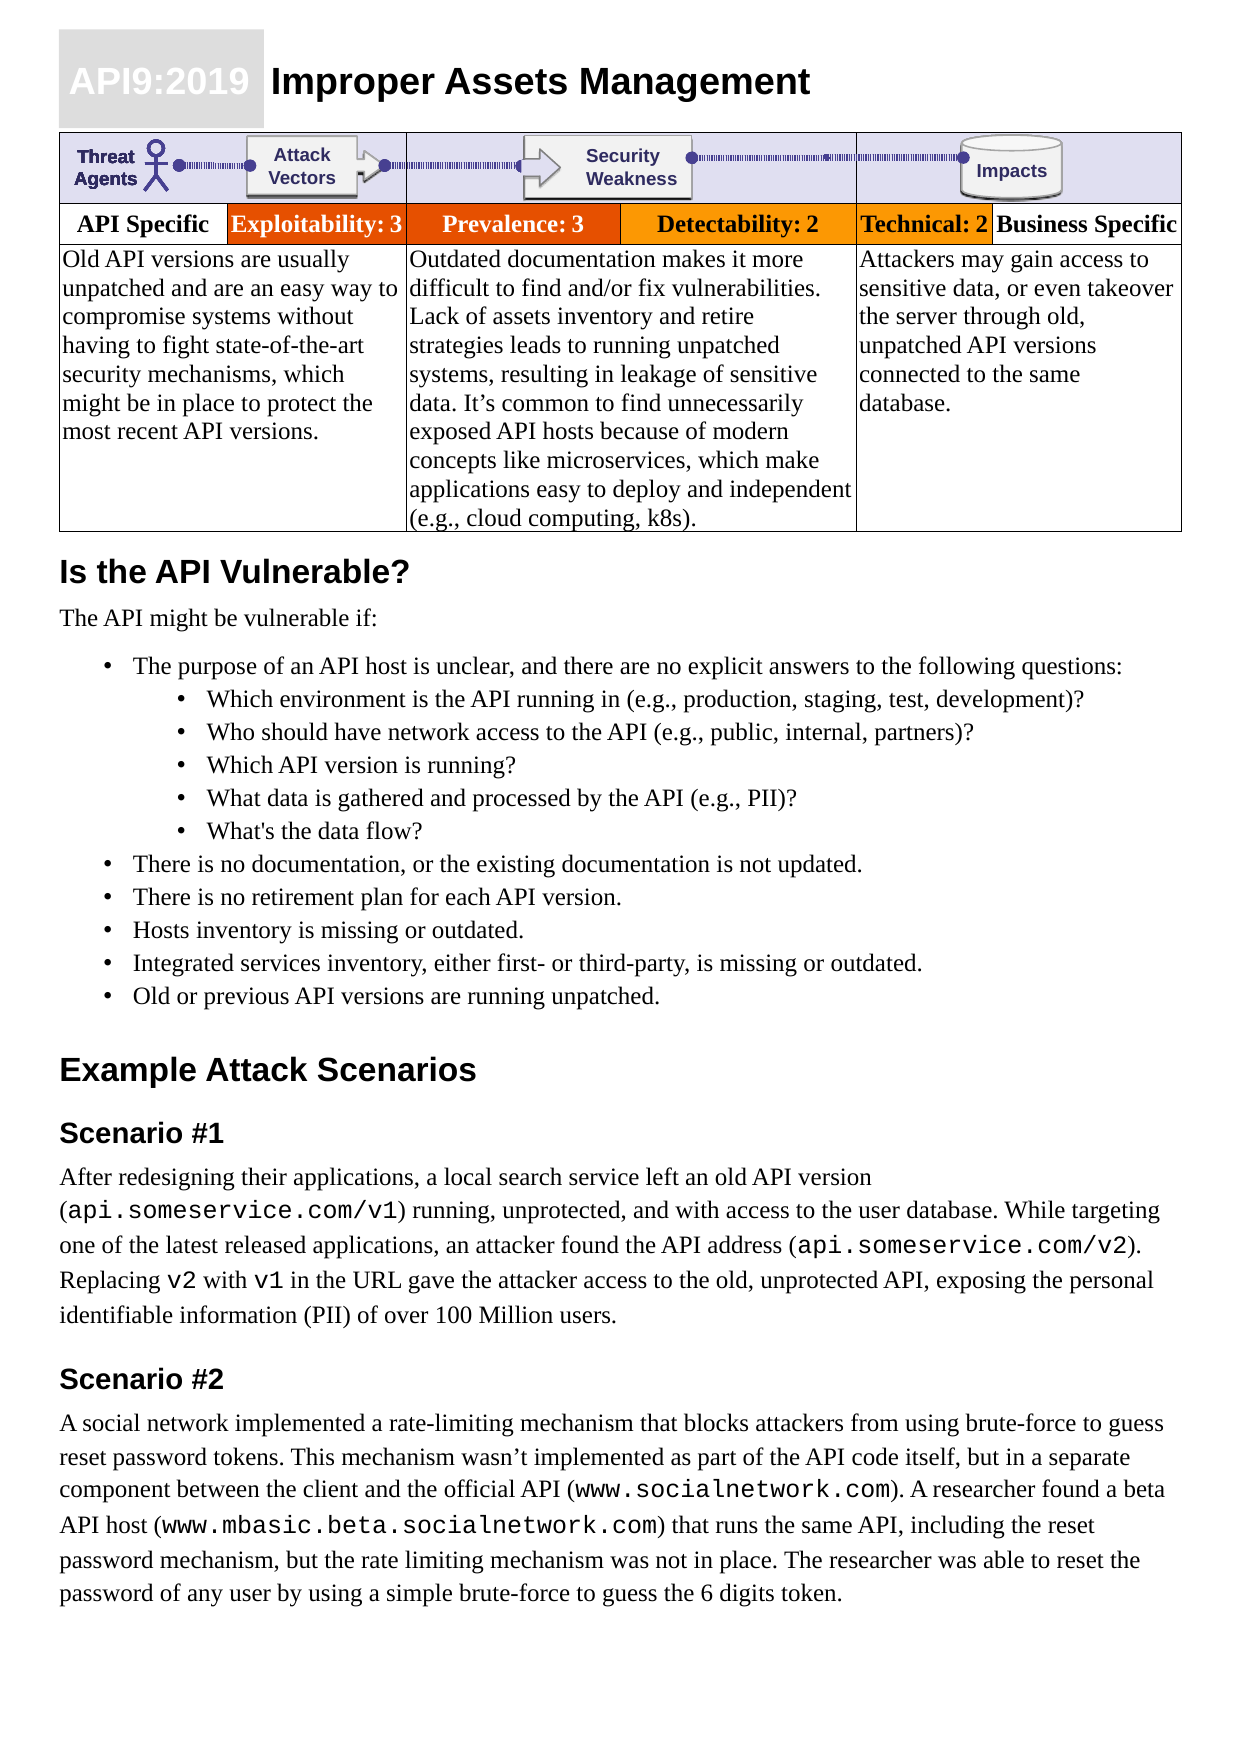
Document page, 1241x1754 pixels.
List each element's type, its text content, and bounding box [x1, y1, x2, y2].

table_cell API Specific [60, 204, 227, 244]
text After redesigning their applications, a local search service left an old API version (api.someservice.com/v1) running, unprotected, and with access to the user database. While targeting one of the latest released applications, an attacker found the API address (api.someservice.com/v2). Replacing v2 with v1 in the URL gave the attacker access to the old, unprotected API, exposing the personal identifiable information (PII) of over 100 Million users. [59, 1162, 1181, 1329]
text A social network implemented a rate-limiting mechanism that blocks attackers from using brute-force to guess reset password tokens. This mechanism wasn’t implemented as part of the API code itself, but in a separate component between the client and the official API (www.socialnetwork.com). A researcher found a beta API host (www.mbasic.beta.socialnetwork.com) that runs the same API, including the reset password mechanism, but the rate limiting mechanism was not in place. The researcher was able to reset the password of any user by using a simple brute-force to guess the 6 digits token. [59, 1408, 1181, 1607]
table_header [227, 133, 406, 203]
list Which API version is running? [177, 750, 1181, 779]
list Old or previous API versions are running unpatched. [103, 981, 1181, 1010]
table_cell Attackers may gain access to sensitive data, or even takeover the server through old, unpatched API versions connected to the same database. [857, 245, 1181, 531]
table_header [992, 133, 1181, 203]
list Which environment is the API running in (e.g., production, staging, test, development)? [177, 684, 1181, 713]
subtitle Scenario #2 [59, 1362, 1181, 1396]
subtitle Is the API Vulnerable? [59, 552, 1181, 591]
table_cell Exploitability: 3 [228, 204, 406, 244]
list What's the data flow? [177, 816, 1181, 845]
list There is no documentation, or the existing documentation is not updated. [103, 849, 1181, 878]
list What data is gathered and processed by the API (e.g., PII)? [177, 783, 1181, 812]
table_cell Prevalence: 3 [407, 204, 620, 244]
table_header [60, 133, 227, 203]
table_header [407, 133, 620, 203]
table_cell Business Specific [993, 204, 1181, 244]
subtitle Example Attack Scenarios [59, 1050, 1181, 1088]
subtitle Scenario #1 [59, 1116, 1181, 1149]
list There is no retirement plan for each API version. [103, 882, 1181, 911]
table_header [620, 133, 856, 203]
list Who should have network access to the API (e.g., public, internal, partners)? [177, 717, 1181, 746]
text The API might be vulnerable if: [59, 603, 1181, 632]
table_cell Technical: 2 [857, 204, 992, 244]
table_cell Detectability: 2 [621, 204, 856, 244]
list Integrated services inventory, either first- or third-party, is missing or outdated. [103, 948, 1181, 977]
list Hosts inventory is missing or outdated. [103, 915, 1181, 944]
table_cell Outdated documentation makes it more difficult to find and/or fix vulnerabilities. Lack of assets inventory and retire strategies leads to running unpatched systems, resulting in leakage of sensitive data. It’s common to find unnecessarily exposed API hosts because of modern concepts like microservices, which make applications easy to deploy and independent (e.g., cloud computing, k8s). [407, 245, 856, 531]
table_cell Old API versions are usually unpatched and are an easy way to compromise systems without having to fight state-of-the-art security mechanisms, which might be in place to protect the most recent API versions. [60, 245, 406, 531]
list The purpose of an API host is unclear, and there are no explicit answers to the following questions: [103, 651, 1181, 680]
table_header [857, 133, 992, 203]
